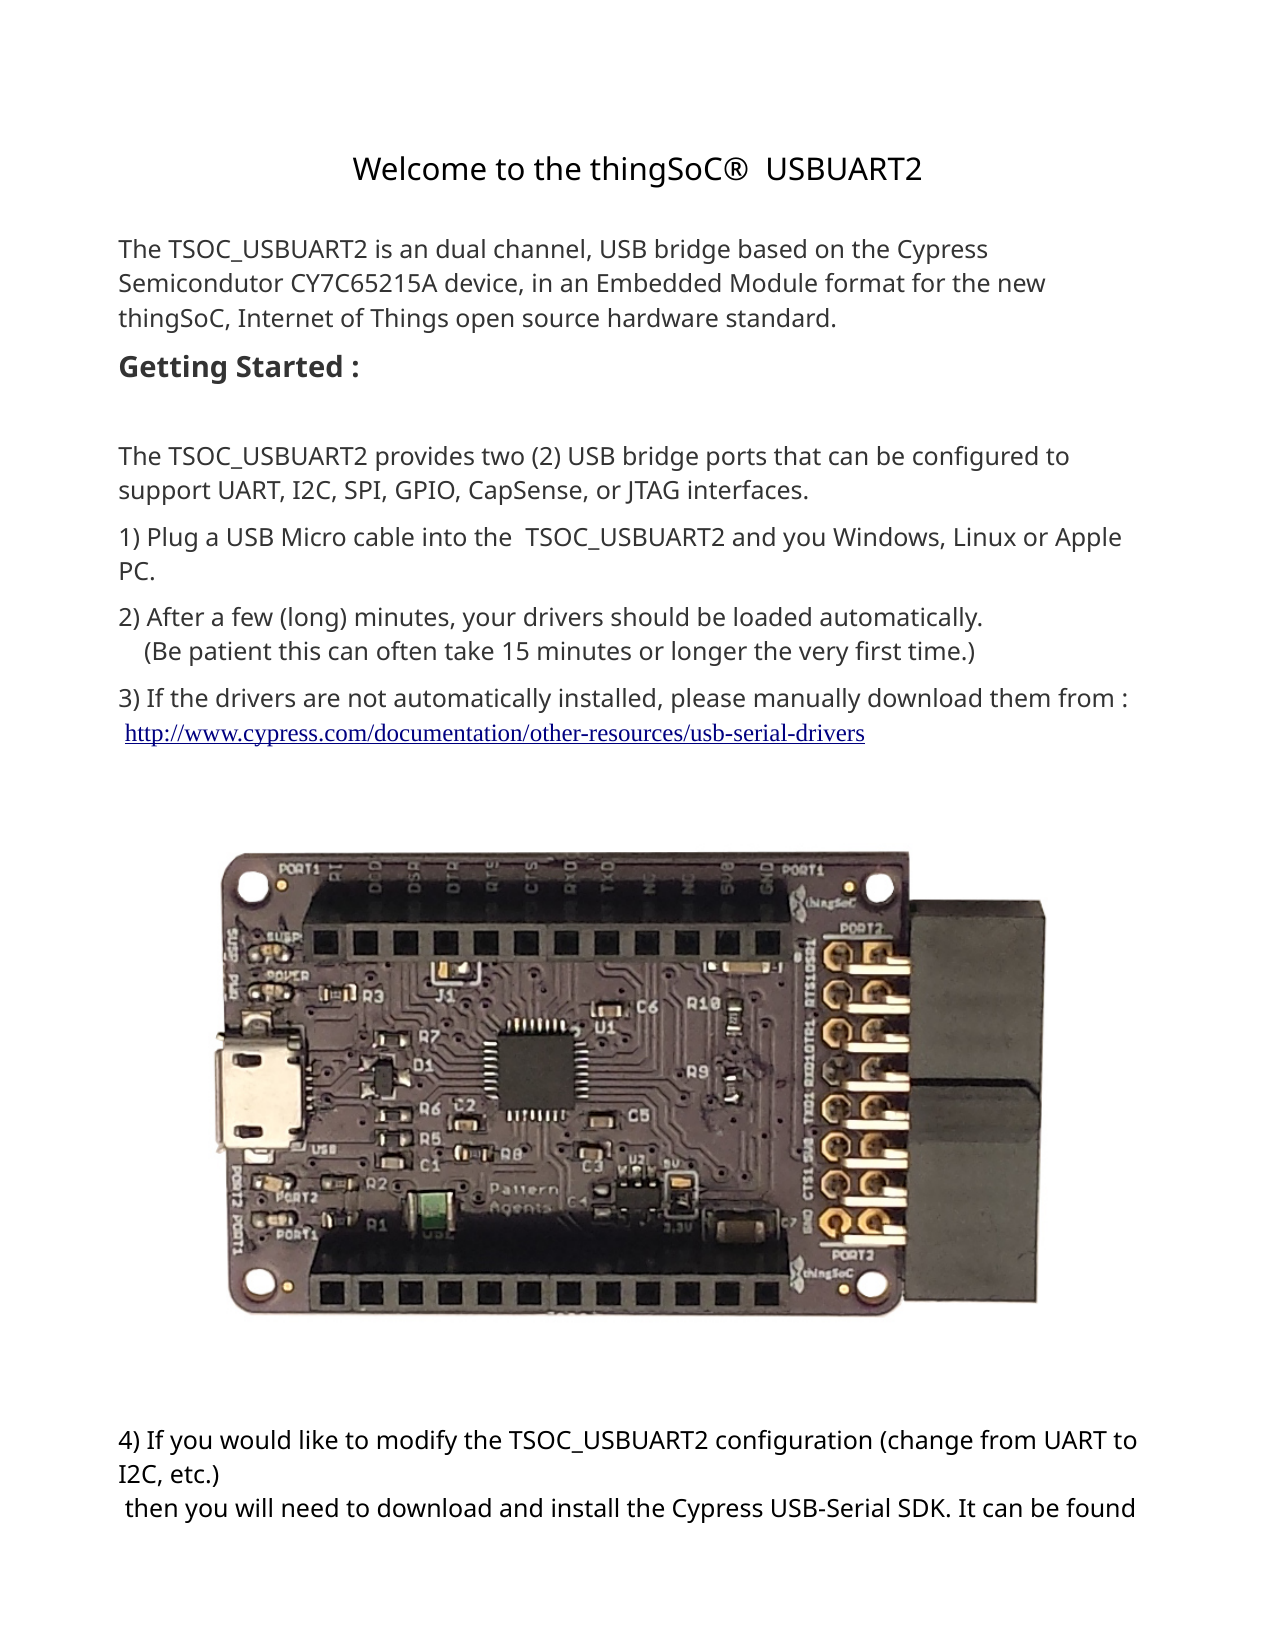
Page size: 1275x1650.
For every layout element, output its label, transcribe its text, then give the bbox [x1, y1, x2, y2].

text 2) After a few (long) minutes, your drivers should be loaded automatically. (Be patient this can often take 15 minutes or longer the very first time.) [118, 600, 1157, 668]
text 4) If you would like to modify the TSOC_USBUART2 configuration (change from UART to I2C, etc.) then you will need to download and install the Cypress USB-Serial SDK. It can be found [118, 1423, 1157, 1525]
text The TSOC_USBUART2 is an dual channel, USB bridge based on the Cypress Semicondutor CY7C65215A device, in an Embedded Module format for the new thingSoC, Internet of Things open source hardware standard. [118, 232, 1157, 334]
text 1) Plug a USB Micro cable into the TSOC_USBUART2 and you Windows, Linux or Apple PC. [118, 519, 1157, 587]
text Welcome to the thingSoC® USBUART2 [118, 147, 1157, 232]
text 3) If the drivers are not automatically installed, please manually download them from : http://www.cypress.com/documentation/other-resources/usb-serial-drivers [118, 681, 1157, 749]
picture [118, 798, 1157, 1382]
text The TSOC_USBUART2 provides two (2) USB bridge ports that can be configured to support UART, I2C, SPI, GPIO, CapSense, or JTAG interfaces. [118, 399, 1157, 507]
text Getting Started : [118, 347, 1157, 386]
